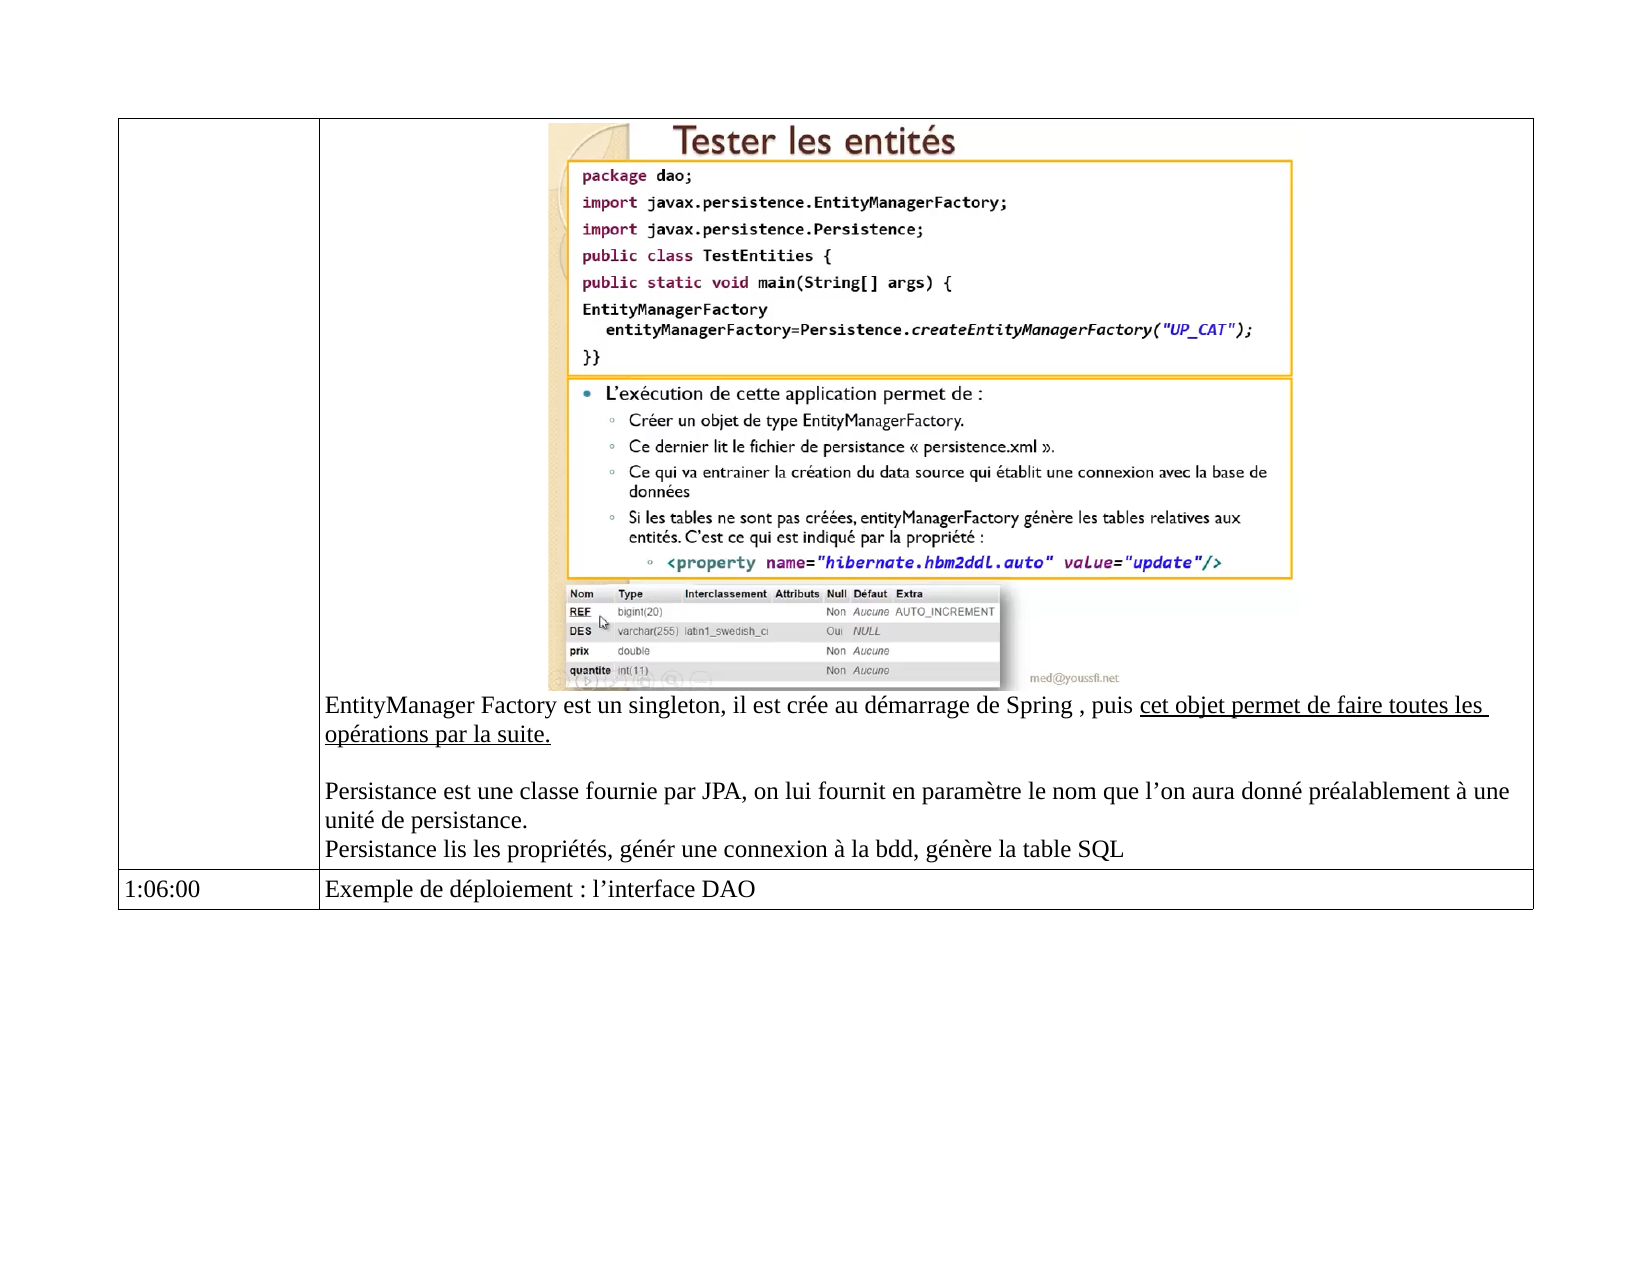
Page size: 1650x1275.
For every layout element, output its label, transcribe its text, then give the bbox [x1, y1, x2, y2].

picture [548, 123, 1303, 691]
table_cell 1:06:00 [119, 870, 319, 909]
table_cell EntityManager Factory est un singleton, il est crée au démarrage de Spring , puis cet objet permet de faire toutes les opérations par la suite. Persistance est une classe fournie par JPA, on lui fournit en paramètre le nom que l’on aura donné préalablement à une unité de persistance. Persistance lis les propriétés, génér une connexion à la bdd, génère la table SQL [320, 119, 1533, 868]
table_cell [119, 119, 319, 868]
table_cell Exemple de déploiement : l’interface DAO Implémentation de l’interface avec JPA → EntityManager = objet fournit par jpa qui permet d’acceder à toutes les opérartions pour faire du CRUD dans la base persist ↔ INSERT [320, 870, 1533, 909]
